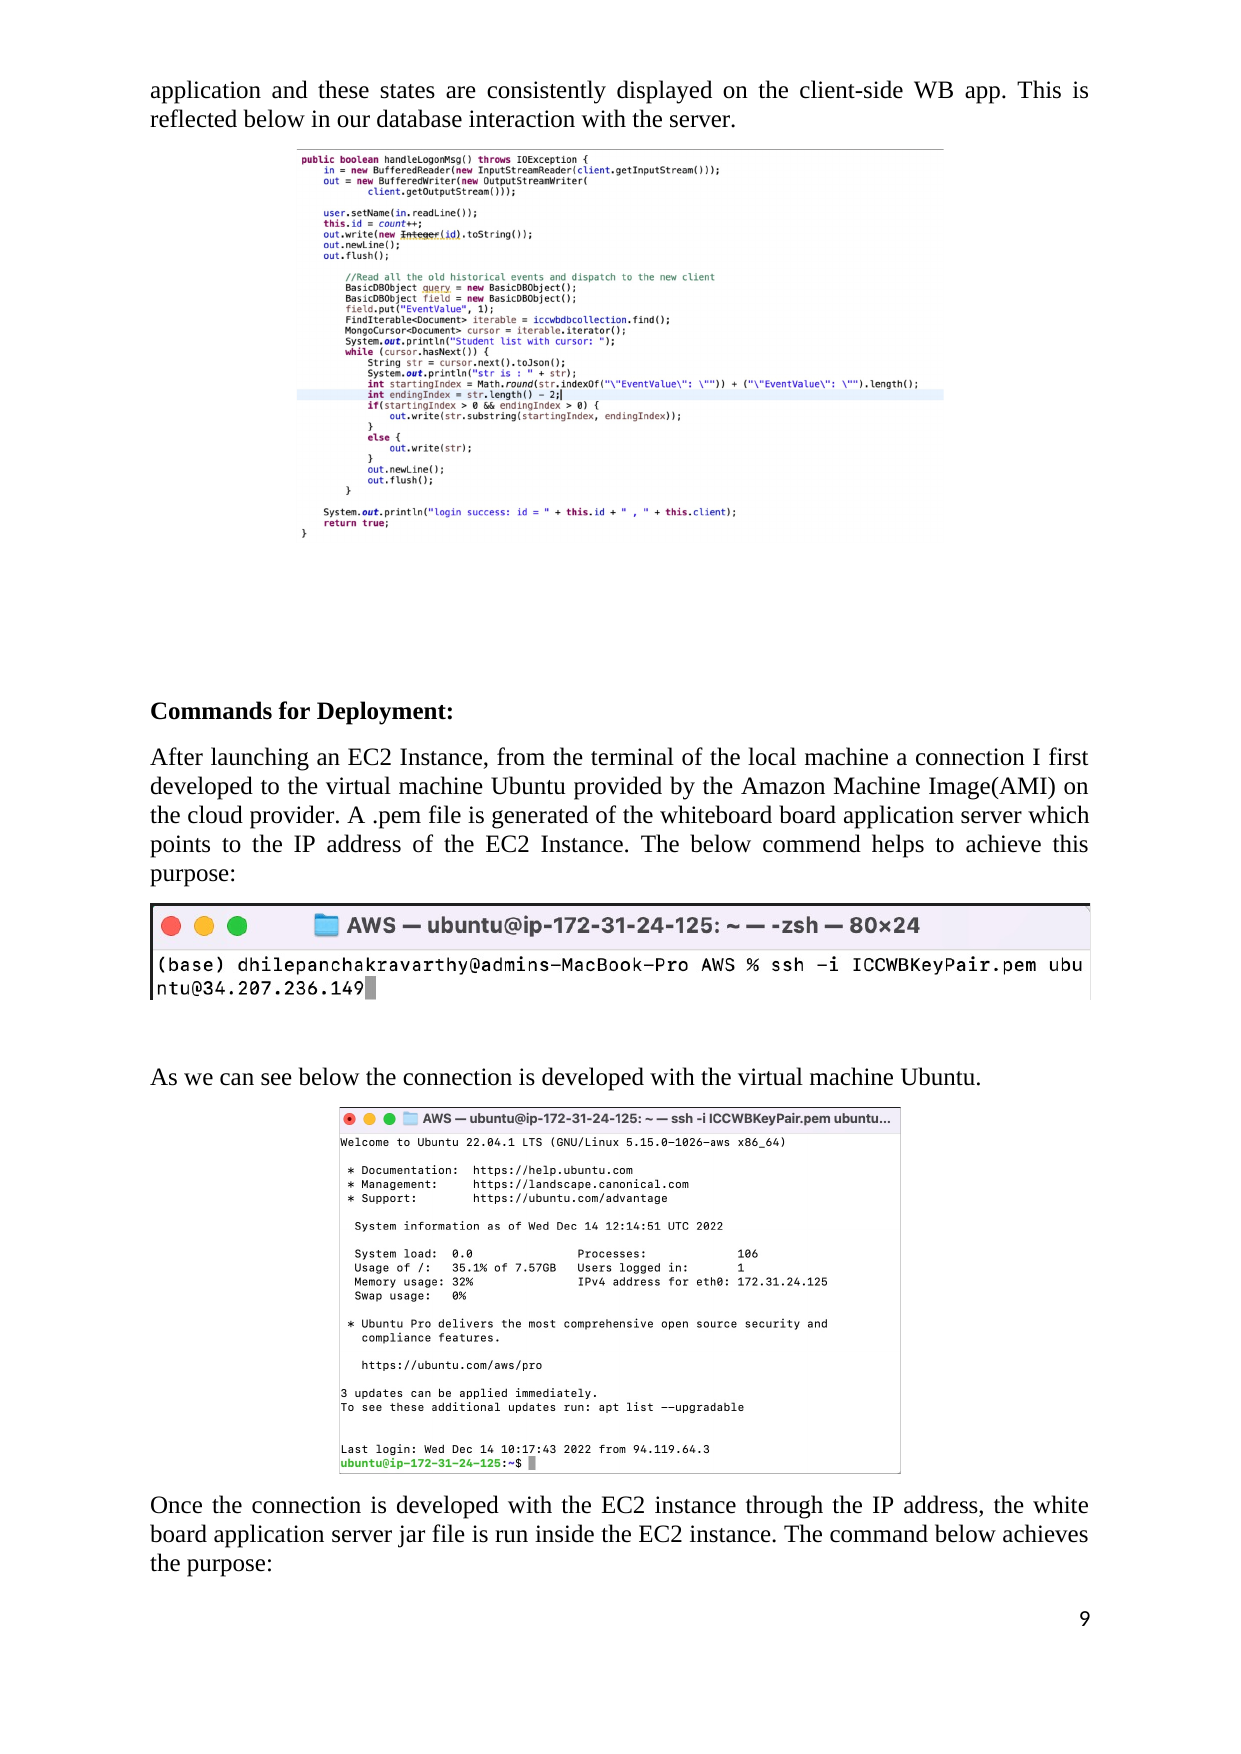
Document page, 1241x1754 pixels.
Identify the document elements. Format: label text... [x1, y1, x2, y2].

text After launching an EC2 Instance, from the terminal of the local machine a connection I first developed to the virtual machine Ubuntu provided by the Amazon Machine Image(AMI) on the cloud provider. A .pem file is generated of the whiteboard board application server which points to the IP address of the EC2 Instance. The below commend helps to achieve this purpose: [150, 742, 1090, 886]
text Commands for Deployment: [150, 696, 1090, 725]
text application and these states are consistently displayed on the client-side WB app. This is reflected below in our database interaction with the server. [150, 75, 1090, 133]
text Once the connection is developed with the EC2 instance through the IP address, the white board application server jar file is run inside the EC2 instance. The command below achieves the purpose: [150, 1490, 1090, 1577]
text As we can see below the connection is developed with the virtual machine Ubuntu. [150, 1062, 1090, 1091]
